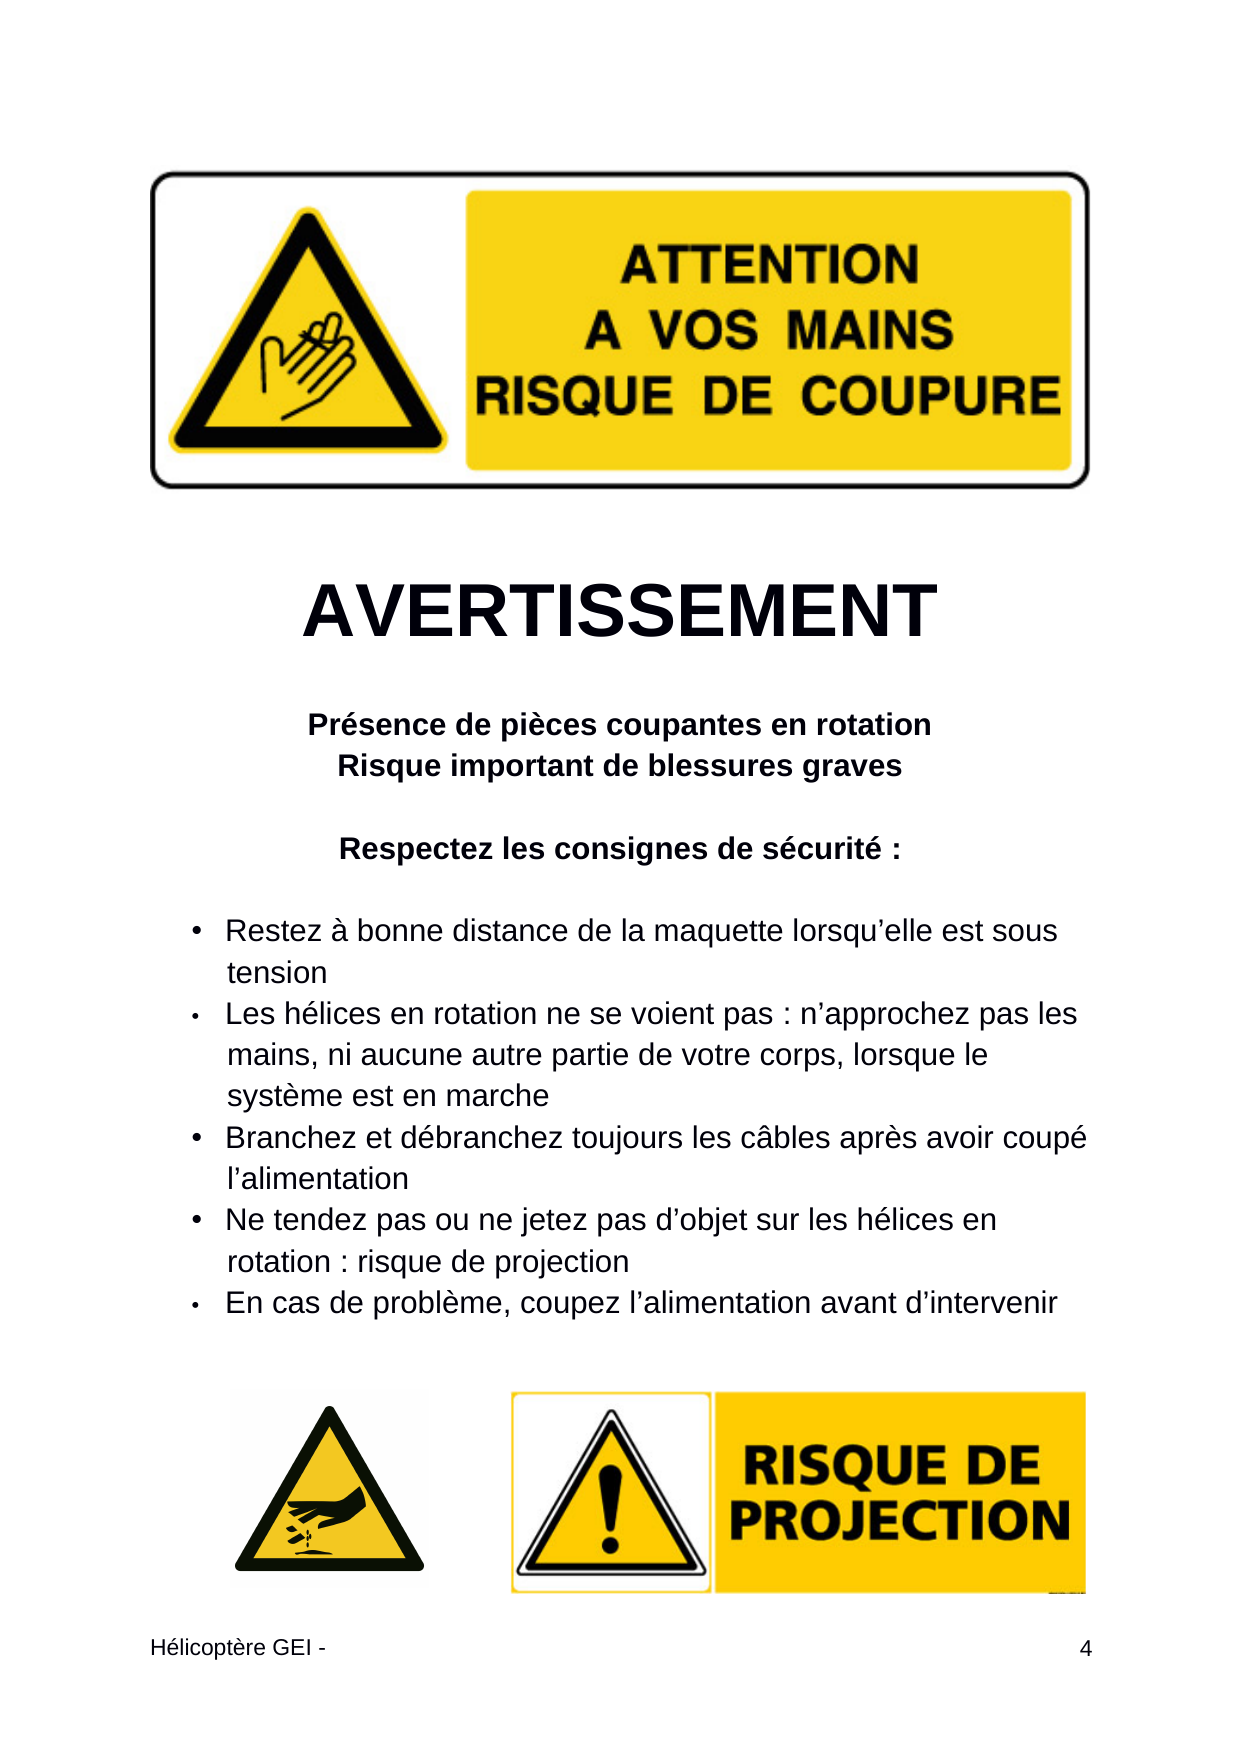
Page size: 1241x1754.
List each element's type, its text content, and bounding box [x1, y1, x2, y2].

text Présence de pièces coupantes en rotation Risque important de blessures graves [150, 706, 1090, 783]
list En cas de problème, coupez l’alimentation avant d’intervenir [191, 1284, 1090, 1350]
picture [230, 1389, 429, 1588]
list Restez à bonne distance de la maquette lorsqu’elle est sous tension [191, 912, 1090, 989]
text Respectez les consignes de sécurité : [150, 830, 1090, 866]
list Les hélices en rotation ne se voient pas : n’approchez pas les mains, ni aucune autre partie de votre corps, lorsque le système est en marche [191, 995, 1090, 1113]
picture [510, 1390, 1087, 1594]
text AVERTISSEMENT [150, 566, 1090, 652]
list Ne tendez pas ou ne jetez pas d’objet sur les hélices en rotation : risque de projection [191, 1201, 1090, 1279]
list Branchez et débranchez toujours les câbles après avoir coupé l’alimentation [191, 1119, 1090, 1196]
picture [150, 165, 1091, 495]
